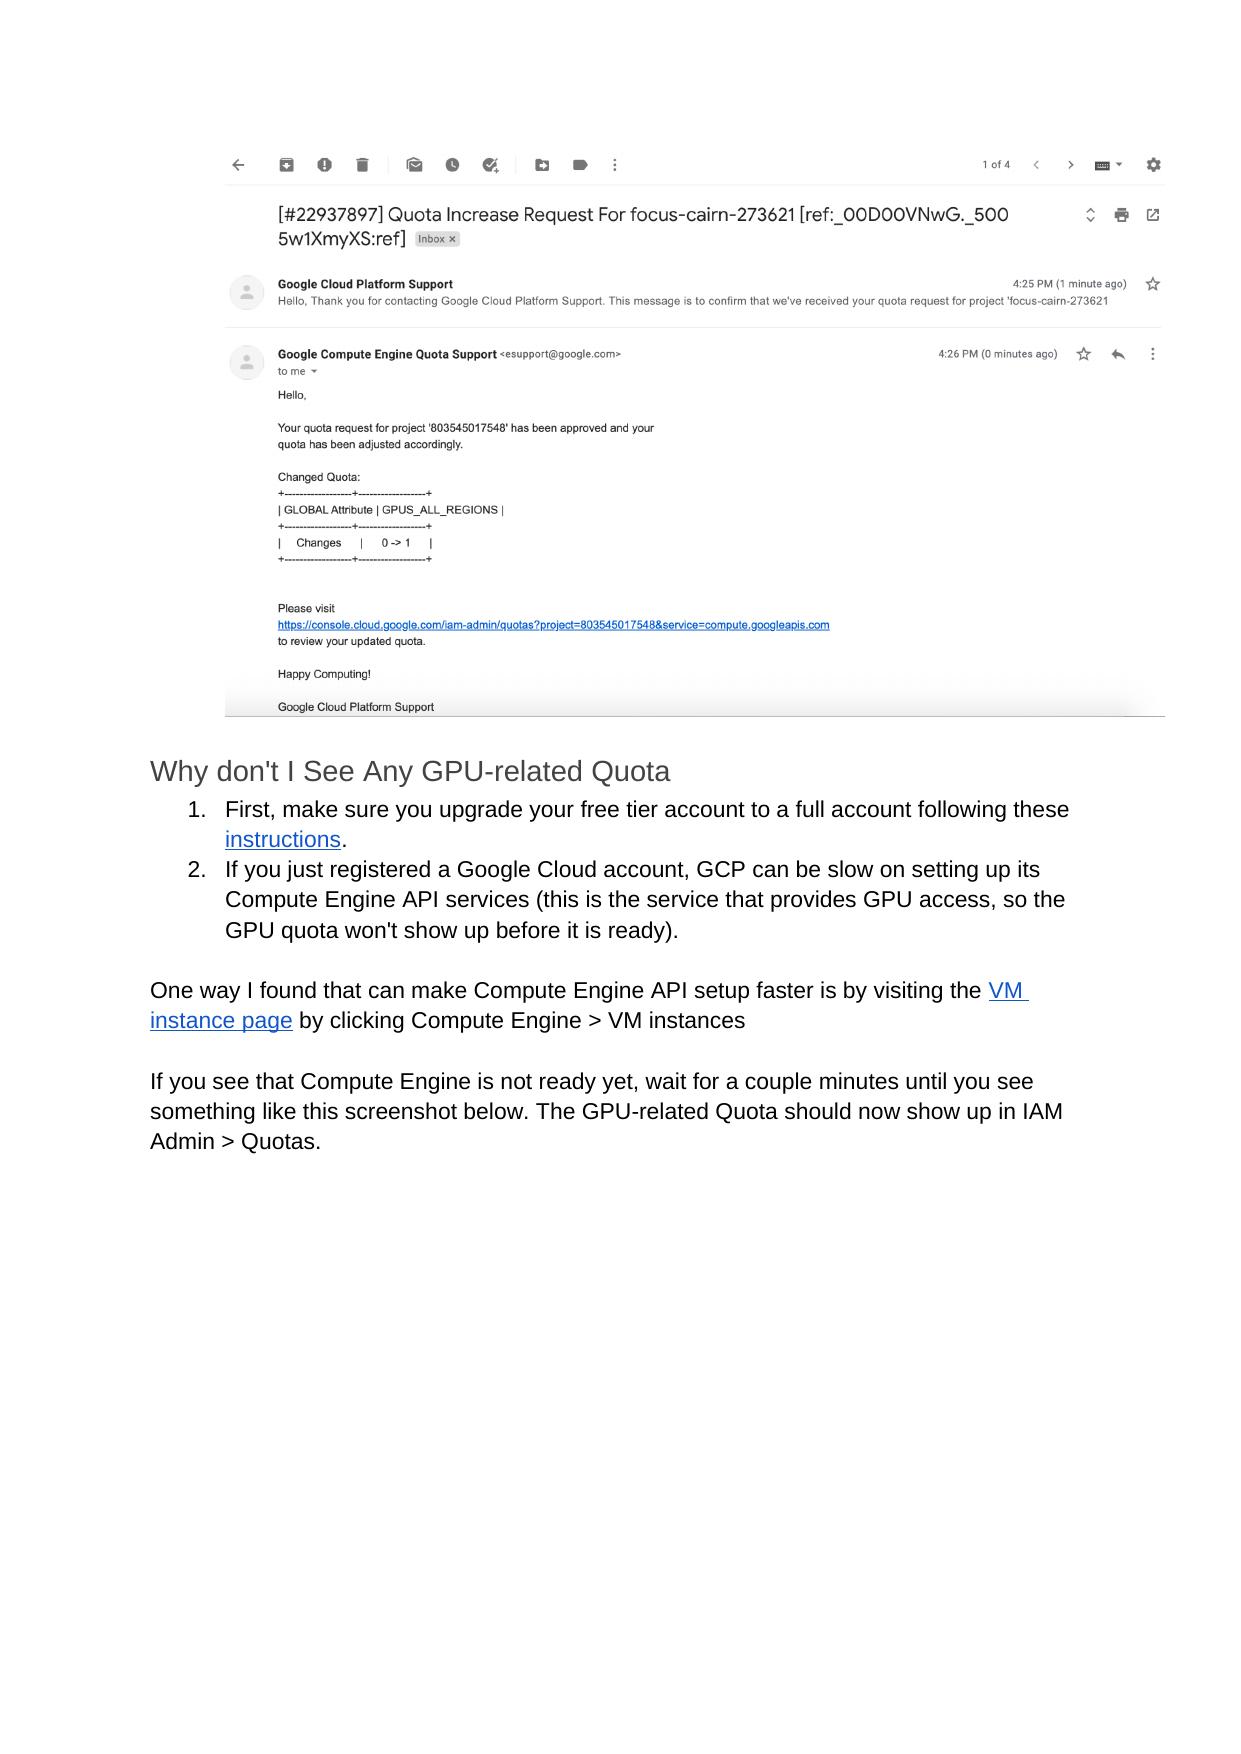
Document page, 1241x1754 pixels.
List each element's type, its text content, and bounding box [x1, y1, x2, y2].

text If you see that Compute Engine is not ready yet, wait for a couple minutes until you see something like this screenshot below. The GPU-related Quota should now show up in IAM Admin > Quotas. [150, 1068, 1090, 1154]
picture [225, 150, 1166, 717]
list If you just registered a Google Cloud account, GCP can be slow on setting up its Compute Engine API services (this is the service that provides GPU access, so the GPU quota won't show up before it is ready). [187, 856, 1090, 943]
list [187, 150, 225, 717]
list First, make sure you upgrade your free tier account to a full account following these instructions. [187, 796, 1090, 852]
text One way I found that can make Compute Engine API setup faster is by visiting the VM instance page by clicking Compute Engine > VM instances [150, 977, 1090, 1033]
subtitle Why don't I See Any GPU-related Quota [150, 754, 1090, 787]
